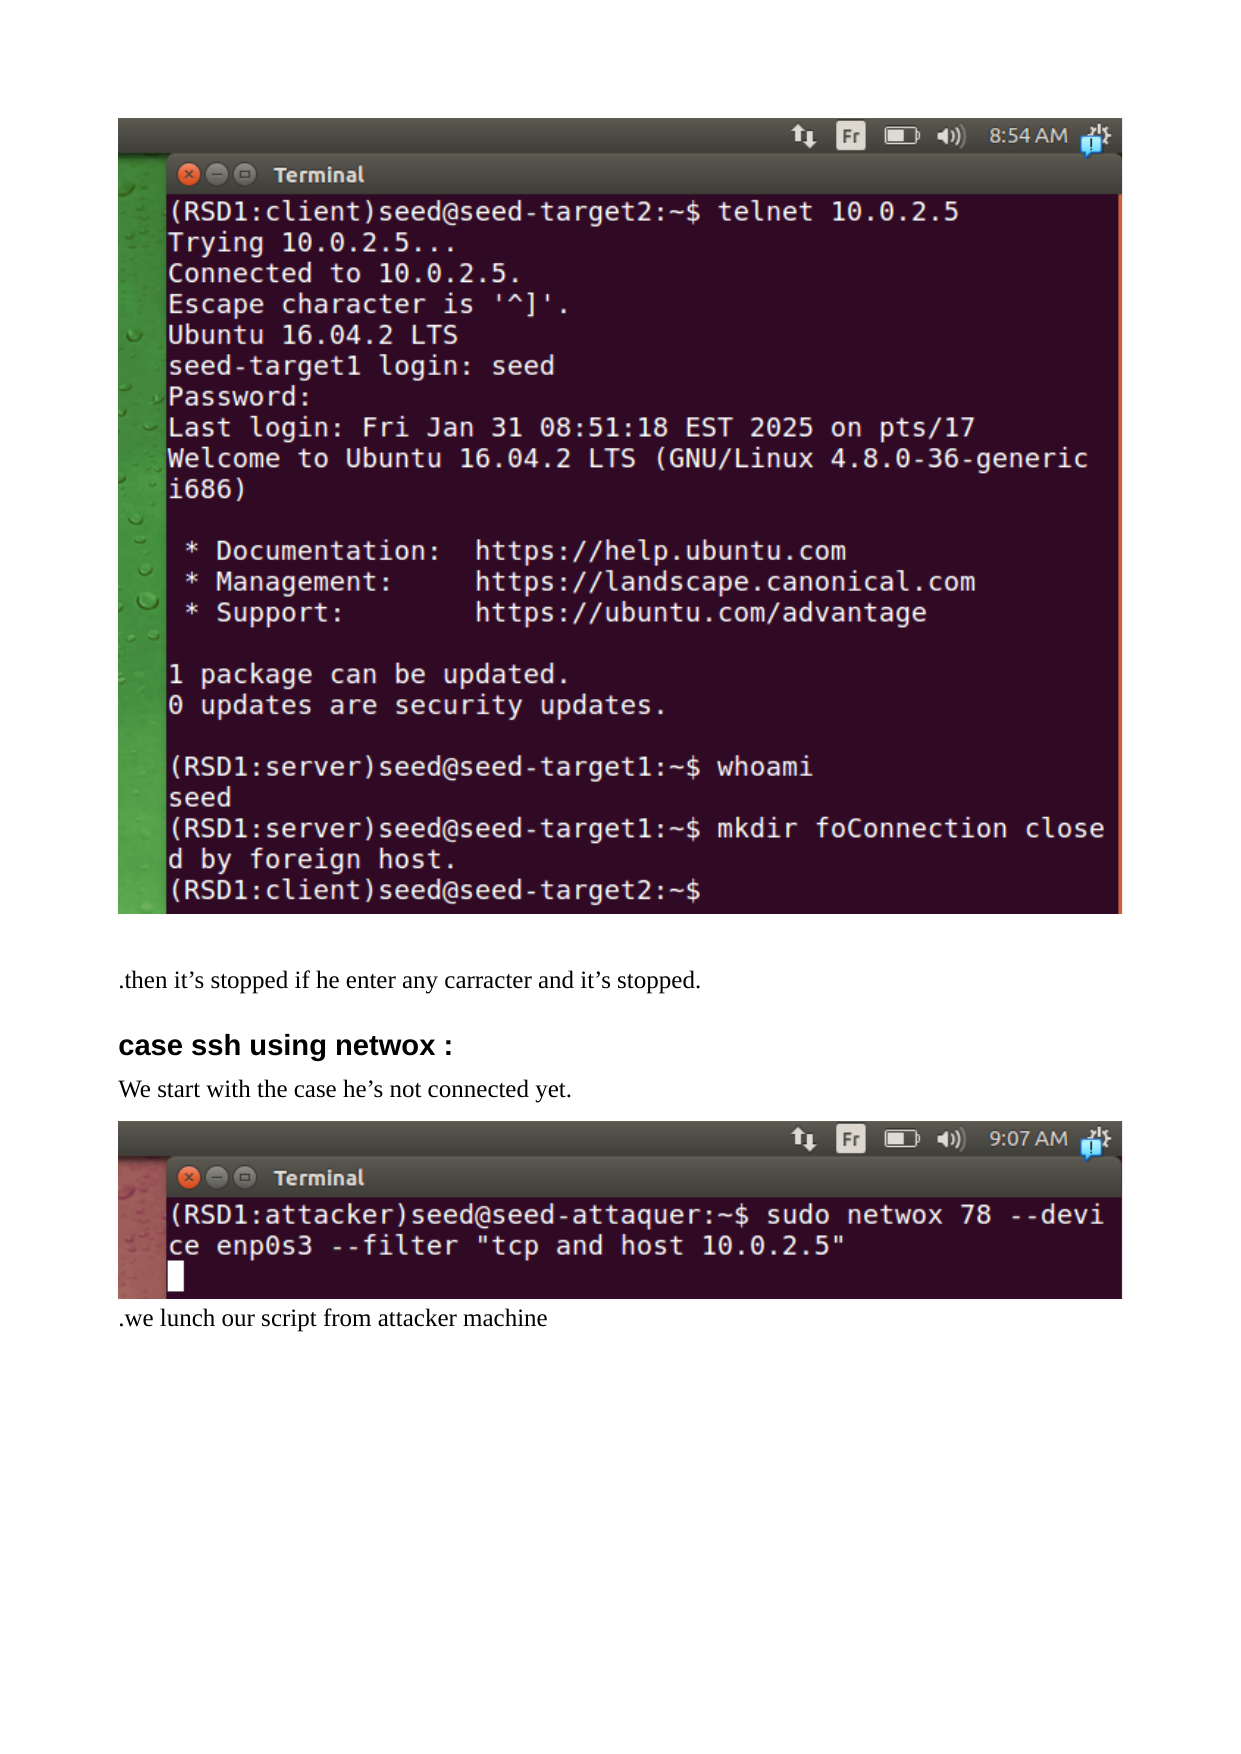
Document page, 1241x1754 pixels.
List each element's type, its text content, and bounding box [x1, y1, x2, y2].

picture [118, 118, 1123, 914]
text .then it’s stopped if he enter any carracter and it’s stopped. [118, 966, 1122, 994]
text .we lunch our script from attacker machine [118, 1299, 1122, 1332]
subtitle case ssh using netwox : [118, 1028, 1122, 1061]
picture [118, 1121, 1123, 1299]
text We start with the case he’s not connected yet. [118, 1074, 1122, 1102]
